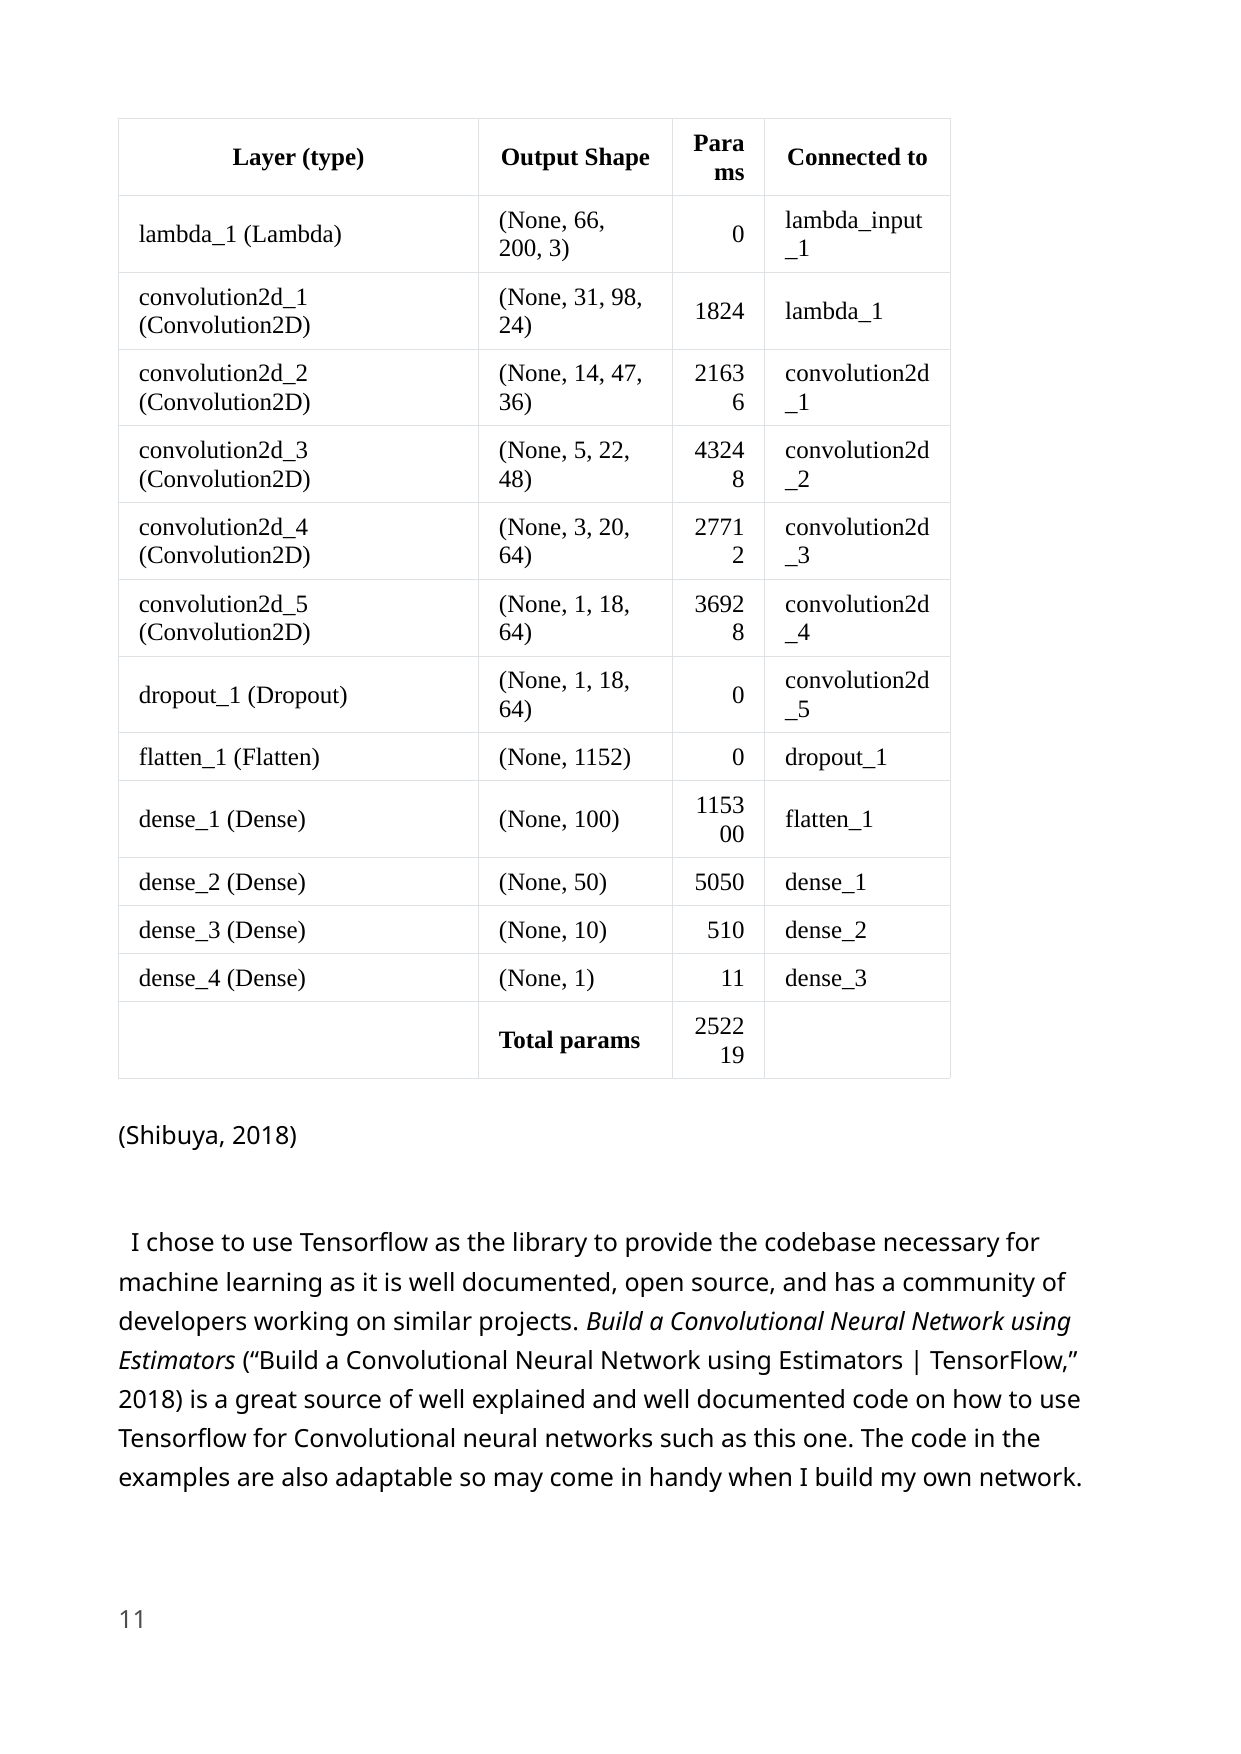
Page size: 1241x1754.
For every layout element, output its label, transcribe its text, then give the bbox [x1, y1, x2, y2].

table_cell lambda_1 [765, 273, 950, 348]
table_cell (None, 66, 200, 3) [479, 196, 672, 272]
table_cell (None, 50) [479, 858, 672, 905]
text (Shibuya, 2018) [118, 1078, 1122, 1152]
table_cell [765, 1002, 950, 1078]
table_cell convolution2d_2 [765, 426, 950, 502]
table_cell dropout_1 (Dropout) [119, 657, 478, 732]
table_cell dense_2 [765, 906, 950, 953]
table_cell 510 [673, 906, 764, 953]
table_cell convolution2d_3 [765, 503, 950, 579]
table_cell dense_3 [765, 954, 950, 1001]
table_cell (None, 10) [479, 906, 672, 953]
table_cell 27712 [673, 503, 764, 579]
table_cell Total params [479, 1002, 672, 1078]
table_cell (None, 1) [479, 954, 672, 1001]
table_cell dropout_1 [765, 733, 950, 780]
table_cell 36928 [673, 580, 764, 656]
table_cell 0 [673, 196, 764, 272]
table_cell convolution2d_4 (Convolution2D) [119, 503, 478, 579]
table_header Output Shape [479, 119, 672, 195]
table_cell convolution2d_1 (Convolution2D) [119, 273, 478, 348]
table_cell 115300 [673, 781, 764, 857]
table_cell 252219 [673, 1002, 764, 1078]
table_cell lambda_input_1 [765, 196, 950, 272]
table_cell (None, 1, 18, 64) [479, 580, 672, 656]
table_cell lambda_1 (Lambda) [119, 196, 478, 272]
table_cell flatten_1 [765, 781, 950, 857]
table_cell [119, 1002, 478, 1078]
table_cell 0 [673, 657, 764, 732]
table_cell convolution2d_4 [765, 580, 950, 656]
table_cell convolution2d_5 (Convolution2D) [119, 580, 478, 656]
table_cell (None, 100) [479, 781, 672, 857]
table_cell 0 [673, 733, 764, 780]
text I chose to use Tensorflow as the library to provide the codebase necessary for machine learning as it is well documented, open source, and has a community of developers working on similar projects. Build a Convolutional Neural Network using Estimators (“Build a Convolutional Neural Network using Estimators | TensorFlow,” 2018) is a great source of well explained and well documented code on how to use Tensorflow for Convolutional neural networks such as this one. The code in the examples are also adaptable so may come in handy when I build my own network. [118, 1225, 1122, 1494]
table_header Layer (type) [119, 119, 478, 195]
table_cell dense_2 (Dense) [119, 858, 478, 905]
table_cell convolution2d_1 [765, 350, 950, 425]
table_cell 1824 [673, 273, 764, 348]
table_cell flatten_1 (Flatten) [119, 733, 478, 780]
table_header Params [673, 119, 764, 195]
table_cell dense_1 (Dense) [119, 781, 478, 857]
table_cell 11 [673, 954, 764, 1001]
table_cell dense_4 (Dense) [119, 954, 478, 1001]
table_cell dense_1 [765, 858, 950, 905]
table_cell (None, 1, 18, 64) [479, 657, 672, 732]
table_cell convolution2d_2 (Convolution2D) [119, 350, 478, 425]
table_cell 21636 [673, 350, 764, 425]
table_cell 43248 [673, 426, 764, 502]
table_cell convolution2d_3 (Convolution2D) [119, 426, 478, 502]
table_cell (None, 31, 98, 24) [479, 273, 672, 348]
table_cell (None, 5, 22, 48) [479, 426, 672, 502]
table_cell (None, 1152) [479, 733, 672, 780]
table_cell (None, 14, 47, 36) [479, 350, 672, 425]
table_cell dense_3 (Dense) [119, 906, 478, 953]
table_header Connected to [765, 119, 950, 195]
table_cell convolution2d_5 [765, 657, 950, 732]
table_cell 5050 [673, 858, 764, 905]
table_cell (None, 3, 20, 64) [479, 503, 672, 579]
